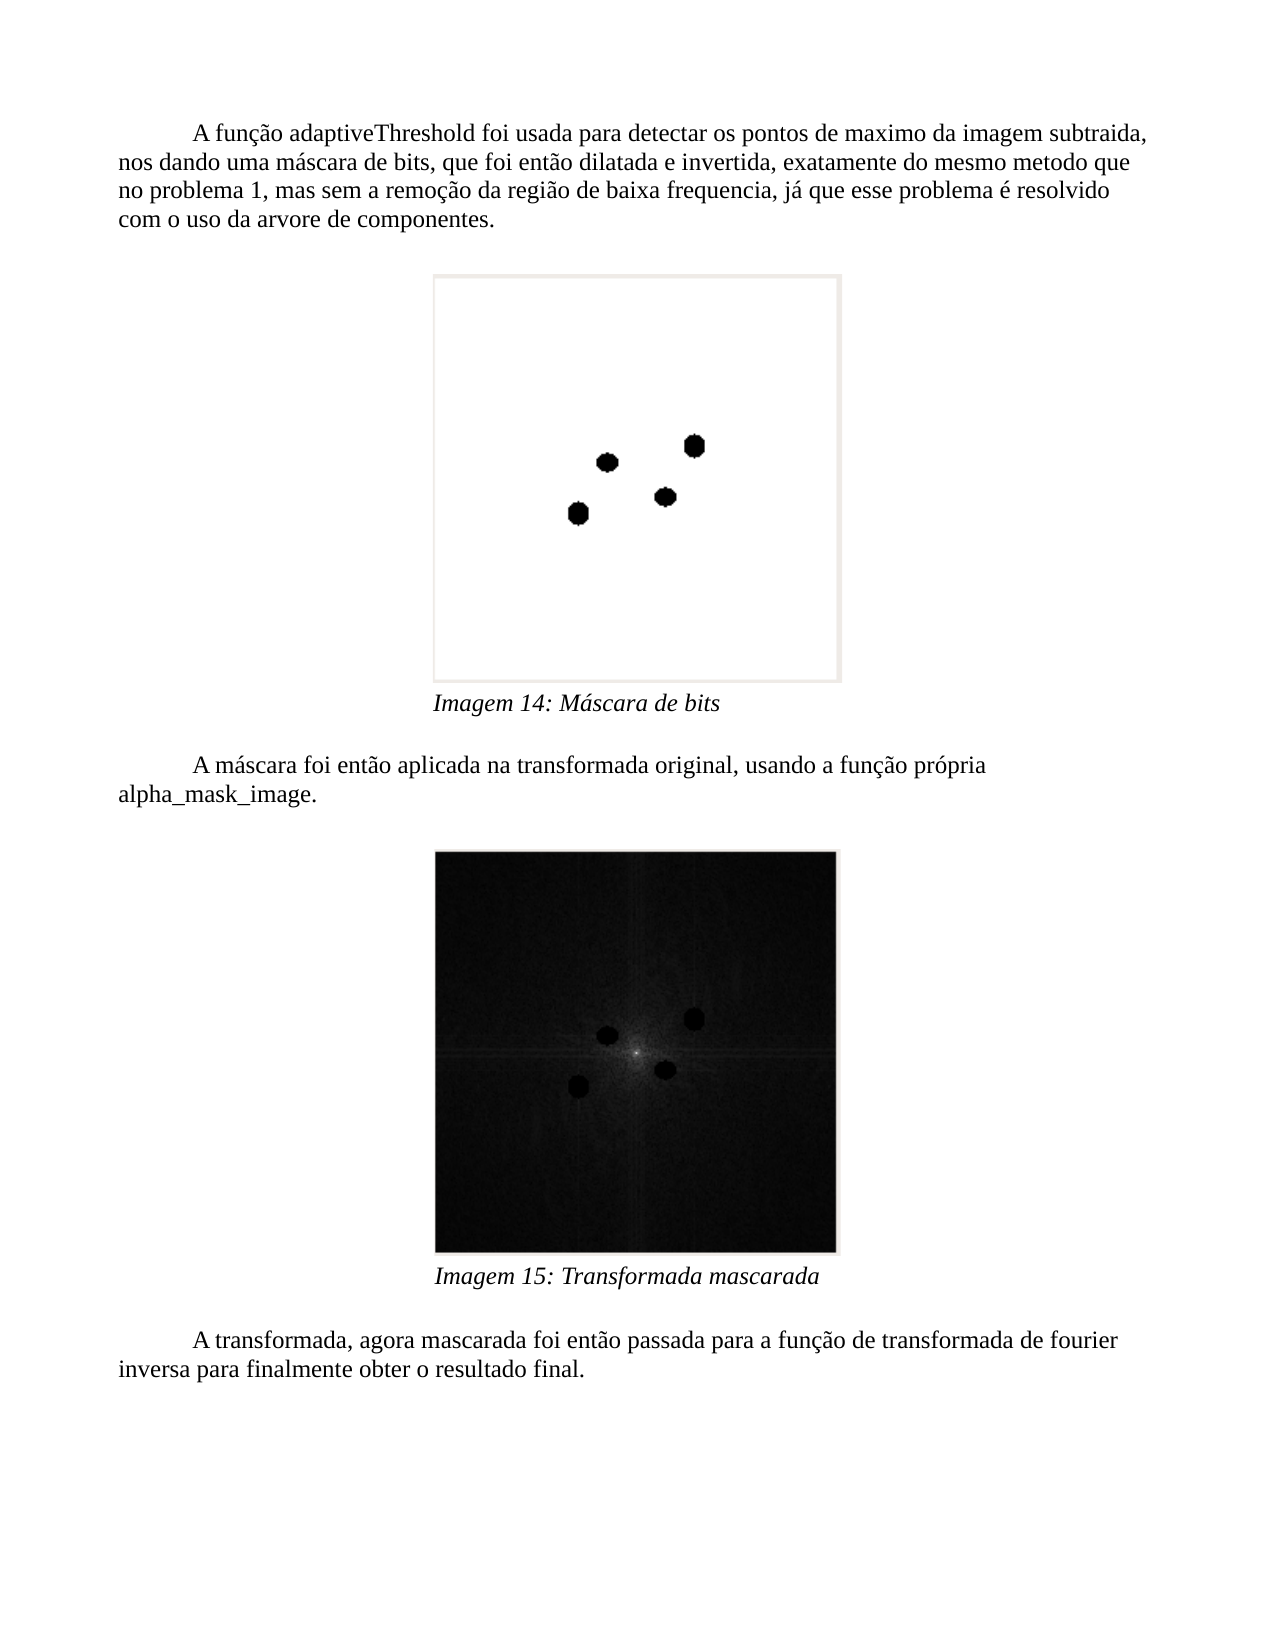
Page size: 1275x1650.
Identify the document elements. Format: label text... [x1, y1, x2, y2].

picture [434, 849, 841, 1256]
text A máscara foi então aplicada na transformada original, usando a função própria alpha_mask_image. [118, 751, 1157, 808]
text A transformada, agora mascarada foi então passada para a função de transformada de fourier inversa para finalmente obter o resultado final. [118, 1326, 1157, 1383]
text Imagem 15: Transformada mascarada [434, 1256, 841, 1290]
picture [432, 274, 843, 683]
text A função adaptiveThreshold foi usada para detectar os pontos de maximo da imagem subtraida, nos dando uma máscara de bits, que foi então dilatada e invertida, exatamente do mesmo metodo que no problema 1, mas sem a remoção da região de baixa frequencia, já que esse problema é resolvido com o uso da arvore de componentes. [118, 118, 1157, 233]
text Imagem 14: Máscara de bits [433, 683, 842, 716]
